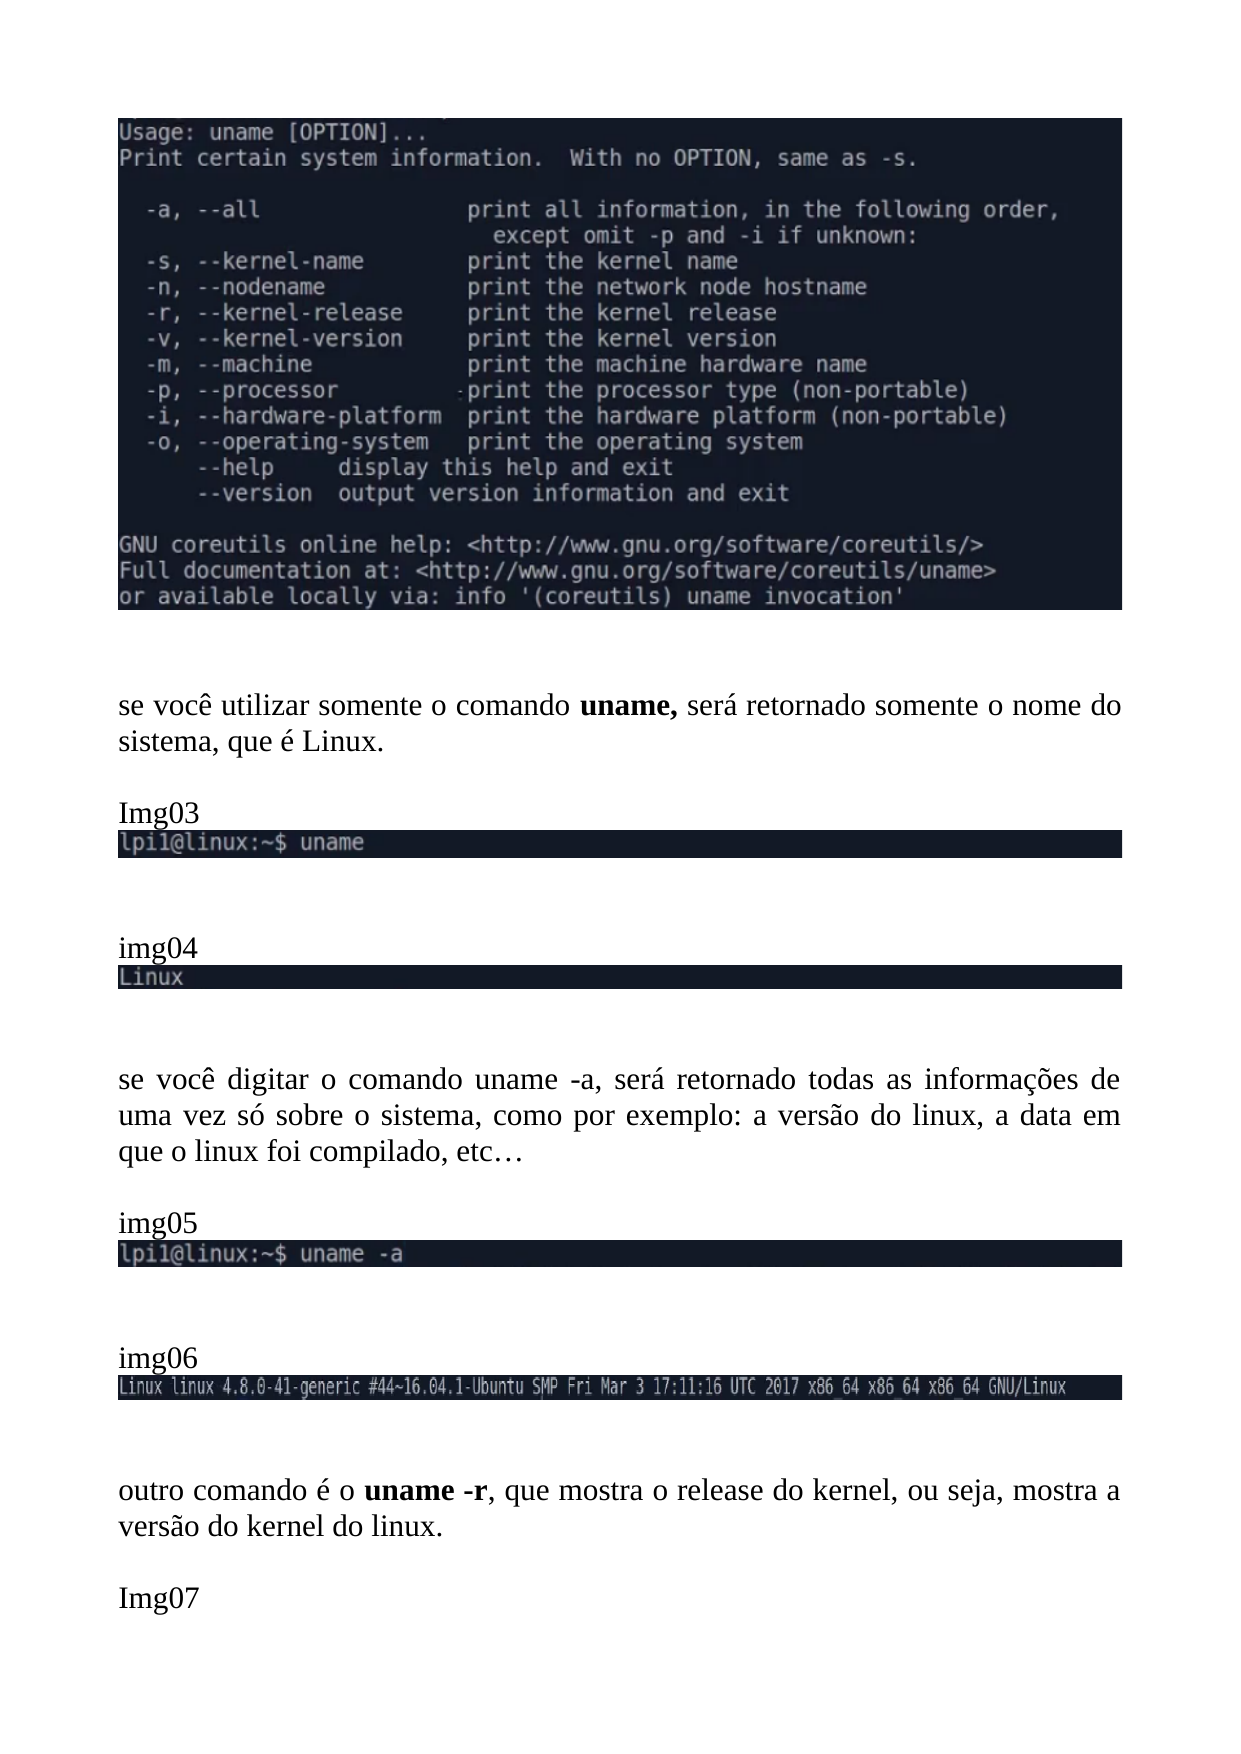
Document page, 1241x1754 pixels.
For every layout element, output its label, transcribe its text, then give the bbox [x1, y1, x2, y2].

text img04 [118, 929, 1122, 965]
picture [118, 965, 1123, 989]
picture [118, 1375, 1123, 1400]
text img05 [118, 1204, 1122, 1240]
text se você digitar o comando uname -a, será retornado todas as informações de uma vez só sobre o sistema, como por exemplo: a versão do linux, a data em que o linux foi compilado, etc… [118, 1060, 1122, 1168]
text outro comando é o uname -r, que mostra o release do kernel, ou seja, mostra a versão do kernel do linux. [118, 1471, 1122, 1543]
picture [118, 118, 1123, 610]
text Img07 [118, 1579, 1122, 1615]
picture [118, 1240, 1123, 1267]
text Img03 [118, 794, 1122, 830]
text se você utilizar somente o comando uname, será retornado somente o nome do sistema, que é Linux. [118, 686, 1122, 758]
picture [118, 830, 1123, 858]
text img06 [118, 1339, 1122, 1375]
